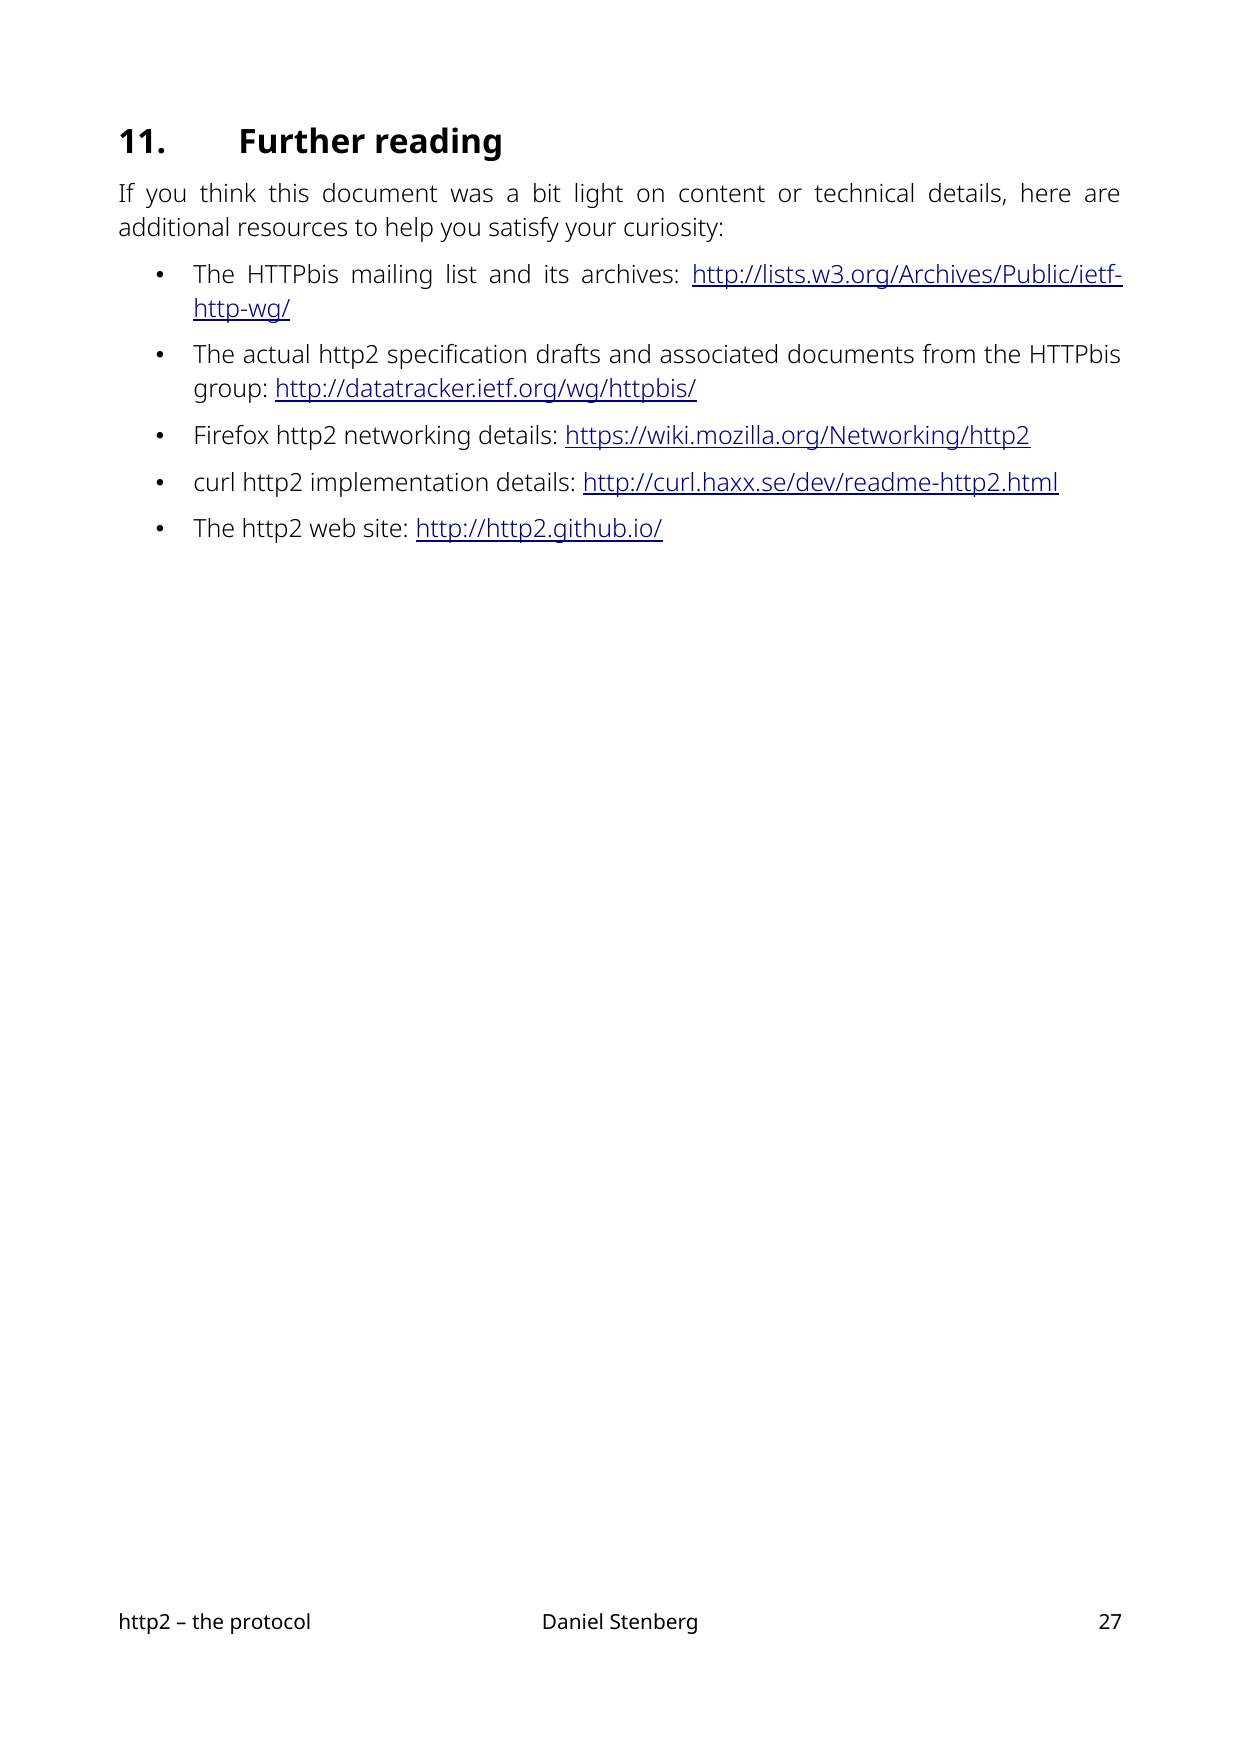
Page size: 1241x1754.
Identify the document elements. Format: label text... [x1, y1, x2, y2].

list curl http2 implementation details: http://curl.haxx.se/dev/readme-http2.html [156, 464, 1122, 498]
list Firefox http2 networking details: https://wiki.mozilla.org/Networking/http2 [156, 418, 1122, 452]
subtitle Further reading [118, 118, 1122, 164]
list The HTTPbis mailing list and its archives: http://lists.w3.org/Archives/Public/ietf-http-wg/ [156, 256, 1122, 324]
list The http2 web site: http://http2.github.io/ [156, 511, 1122, 545]
list The actual http2 specification drafts and associated documents from the HTTPbis group: http://datatracker.ietf.org/wg/httpbis/ [156, 337, 1122, 405]
text If you think this document was a bit light on content or technical details, here are additional resources to help you satisfy your curiosity: [118, 176, 1122, 244]
